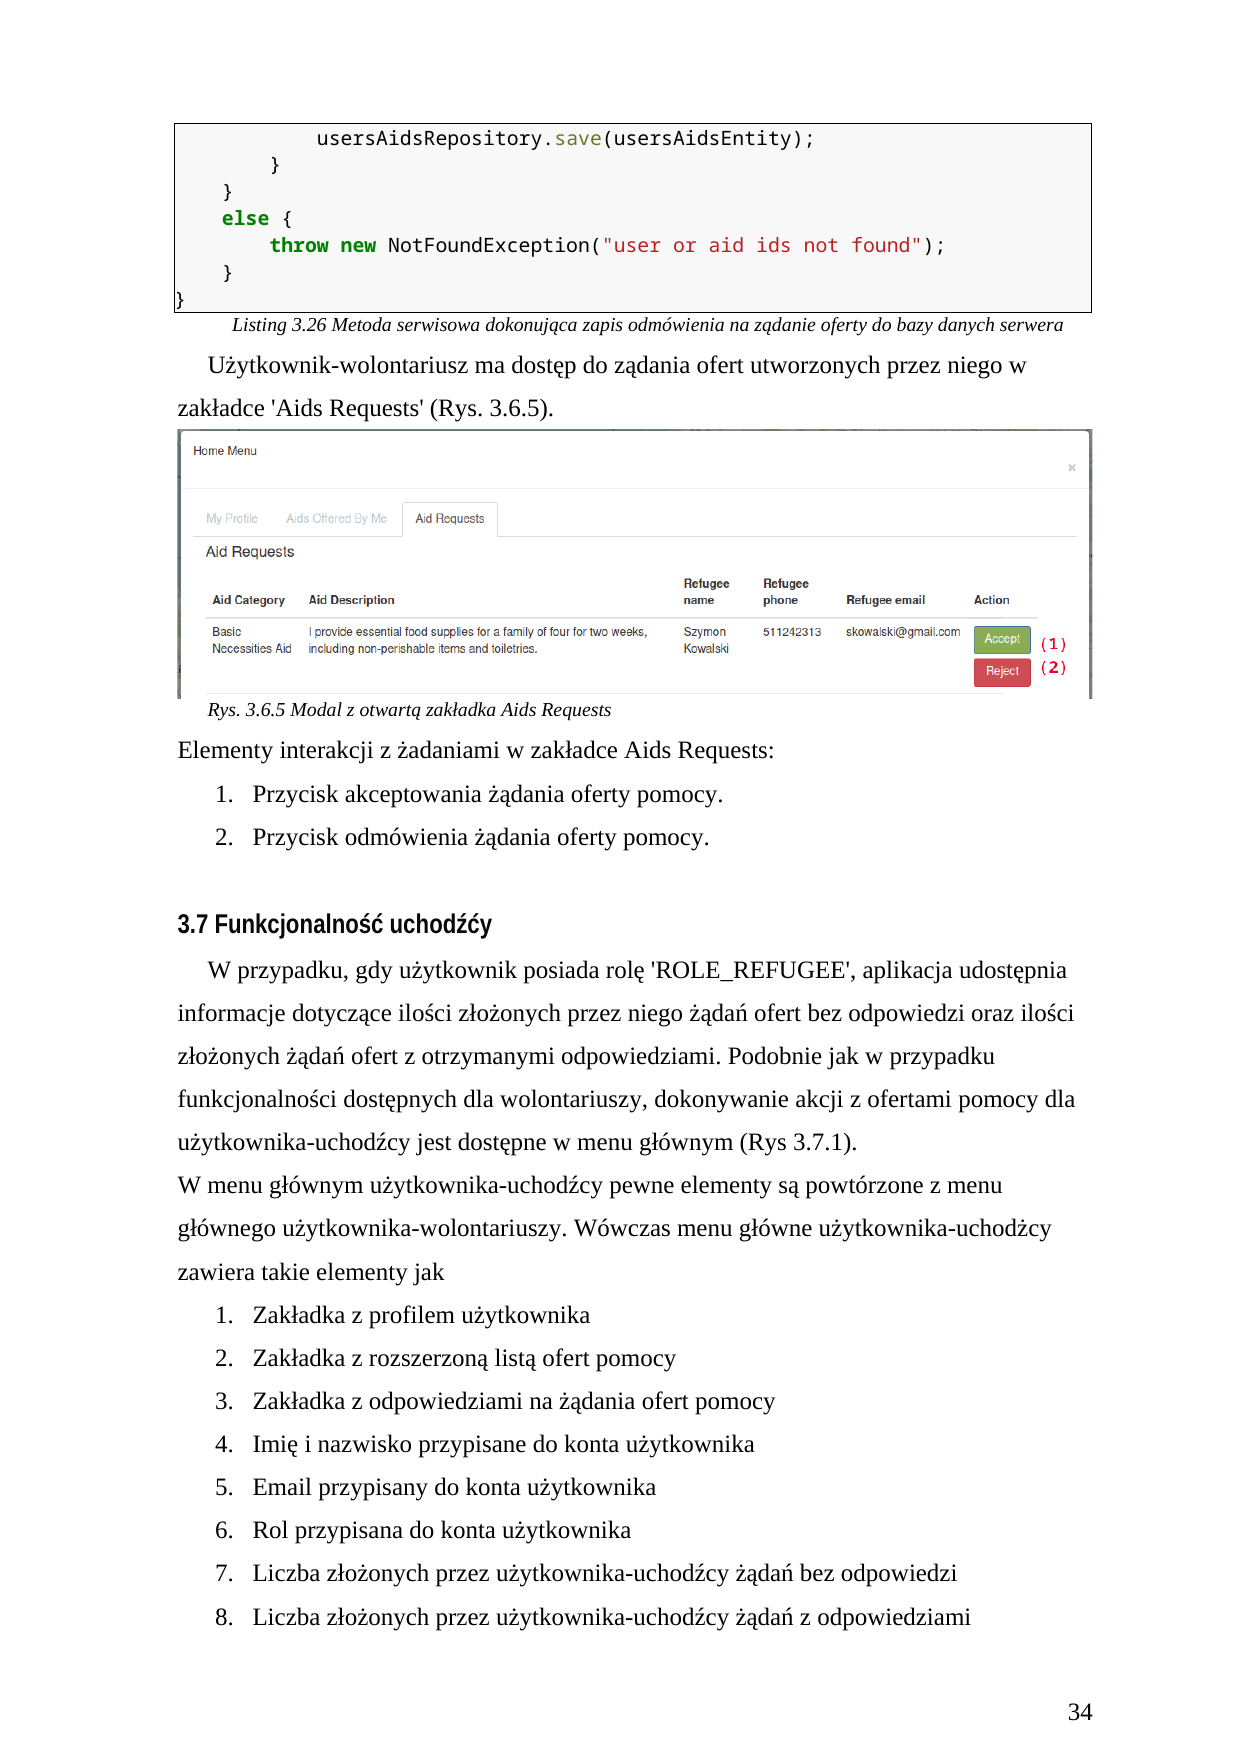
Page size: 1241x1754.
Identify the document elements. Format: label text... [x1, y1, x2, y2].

list Zakładka z profilem użytkownika [215, 1300, 1092, 1328]
list Liczba złożonych przez użytkownika-uchodźcy żądań z odpowiedziami [215, 1602, 1092, 1630]
list Rol przypisana do konta użytkownika [215, 1515, 1092, 1544]
text Użytkownik-wolontariusz ma dostęp do ządania ofert utworzonych przez niego w zakładce 'Aids Requests' (Rys. 3.6.5). [177, 336, 1092, 422]
list Przycisk akceptowania żądania oferty pomocy. [215, 779, 1092, 807]
list Liczba złożonych przez użytkownika-uchodźcy żądań bez odpowiedzi [215, 1558, 1092, 1587]
list Imię i nazwisko przypisane do konta użytkownika [215, 1429, 1092, 1458]
text 3.7 Funkcjonalność uchodźćy [177, 908, 1092, 939]
text [177, 118, 1092, 123]
text Listing 3.26 Metoda serwisowa dokonująca zapis odmówienia na ządanie oferty do bazy danych serwera [174, 313, 1092, 336]
text Rys. 3.6.5 Modal z otwartą zakładka Aids Requests [177, 699, 1092, 721]
picture [177, 429, 1093, 699]
text W przypadku, gdy użytkownik posiada rolę 'ROLE_REFUGEE', aplikacja udostępnia informacje dotyczące ilości złożonych przez niego żądań ofert bez odpowiedzi oraz ilości złożonych żądań ofert z otrzymanymi odpowiedziami. Podobnie jak w przypadku funkcjonalności dostępnych dla wolontariuszy, dokonywanie akcji z ofertami pomocy dla użytkownika-uchodźcy jest dostępne w menu głównym (Rys 3.7.1). [177, 955, 1092, 1156]
list Przycisk odmówienia żądania oferty pomocy. [215, 822, 1092, 851]
list Zakładka z odpowiedziami na żądania ofert pomocy [215, 1386, 1092, 1415]
text Elementy interakcji z żadaniami w zakładce Aids Requests: [177, 721, 1092, 764]
list Email przypisany do konta użytkownika [215, 1472, 1092, 1501]
text W menu głównym użytkownika-uchodźcy pewne elementy są powtórzone z menu głównego użytkownika-wolontariuszy. Wówczas menu główne użytkownika-uchodżcy zawiera takie elementy jak [177, 1170, 1092, 1285]
list Zakładka z rozszerzoną listą ofert pomocy [215, 1343, 1092, 1372]
